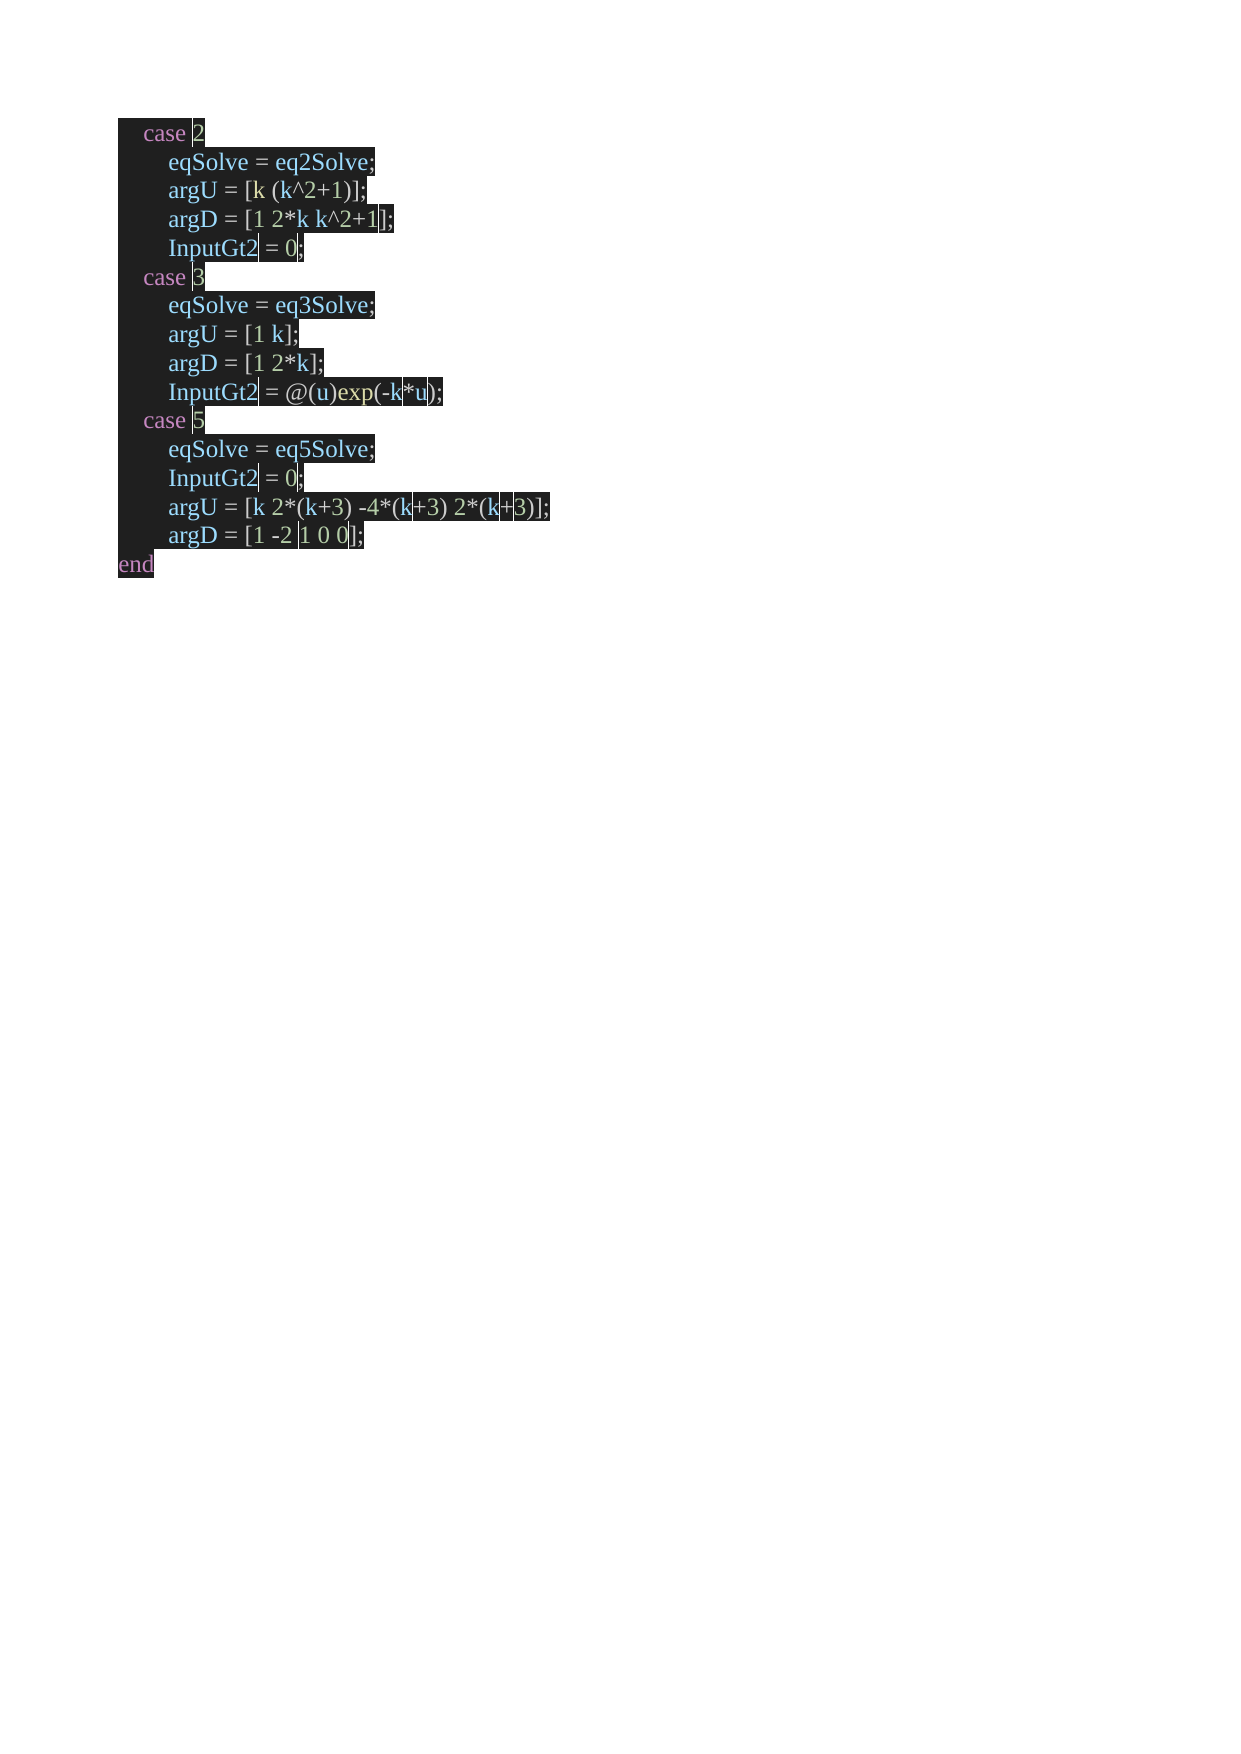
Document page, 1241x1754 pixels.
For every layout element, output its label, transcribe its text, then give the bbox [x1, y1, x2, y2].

text InputGt2 = 0; [118, 233, 1122, 262]
text case 5 [118, 406, 1122, 434]
text end [118, 549, 1122, 578]
text argU = [1 k]; [118, 319, 1122, 348]
text argD = [1 2*k]; [118, 348, 1122, 377]
text argD = [1 -2 1 0 0]; [118, 521, 1122, 549]
text eqSolve = eq5Solve; [118, 434, 1122, 463]
text InputGt2 = @(u)exp(-k*u); [118, 377, 1122, 406]
text eqSolve = eq3Solve; [118, 291, 1122, 319]
text InputGt2 = 0; [118, 463, 1122, 492]
text eqSolve = eq2Solve; [118, 147, 1122, 176]
text case 3 [118, 262, 1122, 291]
text argD = [1 2*k k^2+1]; [118, 204, 1122, 233]
text case 2 [118, 118, 1122, 147]
text argU = [k (k^2+1)]; [118, 176, 1122, 204]
text argU = [k 2*(k+3) -4*(k+3) 2*(k+3)]; [118, 492, 1122, 521]
